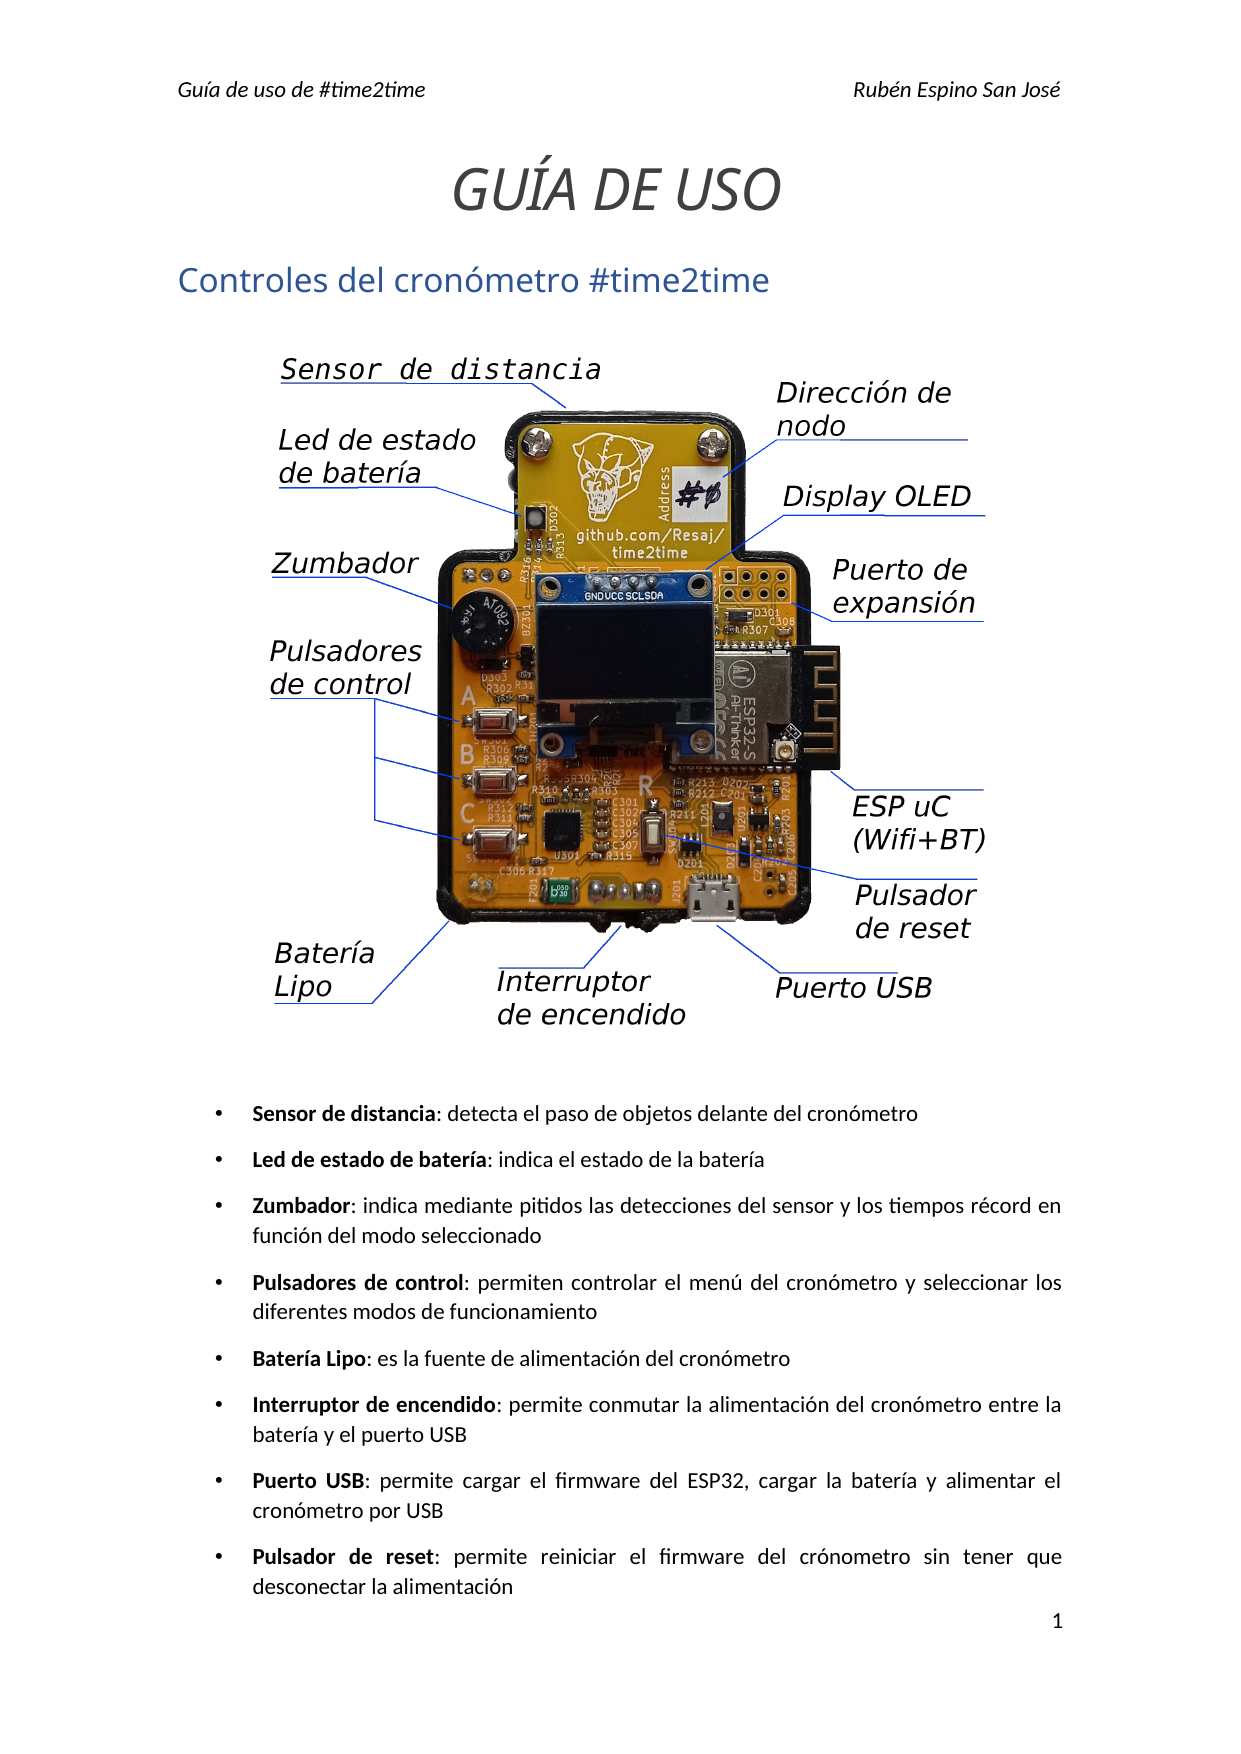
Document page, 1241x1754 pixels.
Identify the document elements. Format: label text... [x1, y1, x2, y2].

list Zumbador: indica mediante pitidos las detecciones del sensor y los tiempos récord en función del modo seleccionado [215, 1192, 1063, 1249]
list Puerto USB: permite cargar el firmware del ESP32, cargar la batería y alimentar el cronómetro por USB [215, 1466, 1063, 1524]
list Sensor de distancia: detecta el paso de objetos delante del cronómetro [215, 1099, 1063, 1127]
list Pulsadores de control: permiten controlar el menú del cronómetro y seleccionar los diferentes modos de funcionamiento [215, 1268, 1063, 1325]
list Batería Lipo: es la fuente de alimentación del cronómetro [215, 1344, 1063, 1372]
list Interruptor de encendido: permite conmutar la alimentación del cronómetro entre la batería y el puerto USB [215, 1390, 1063, 1448]
list Led de estado de batería: indica el estado de la batería [215, 1145, 1063, 1173]
picture [237, 346, 1002, 1051]
subtitle GUÍA DE USO [177, 148, 1063, 227]
text Controles del cronómetro #time2time [177, 257, 1063, 302]
list Pulsador de reset: permite reiniciar el firmware del crónometro sin tener que desconectar la alimentación [215, 1542, 1063, 1600]
